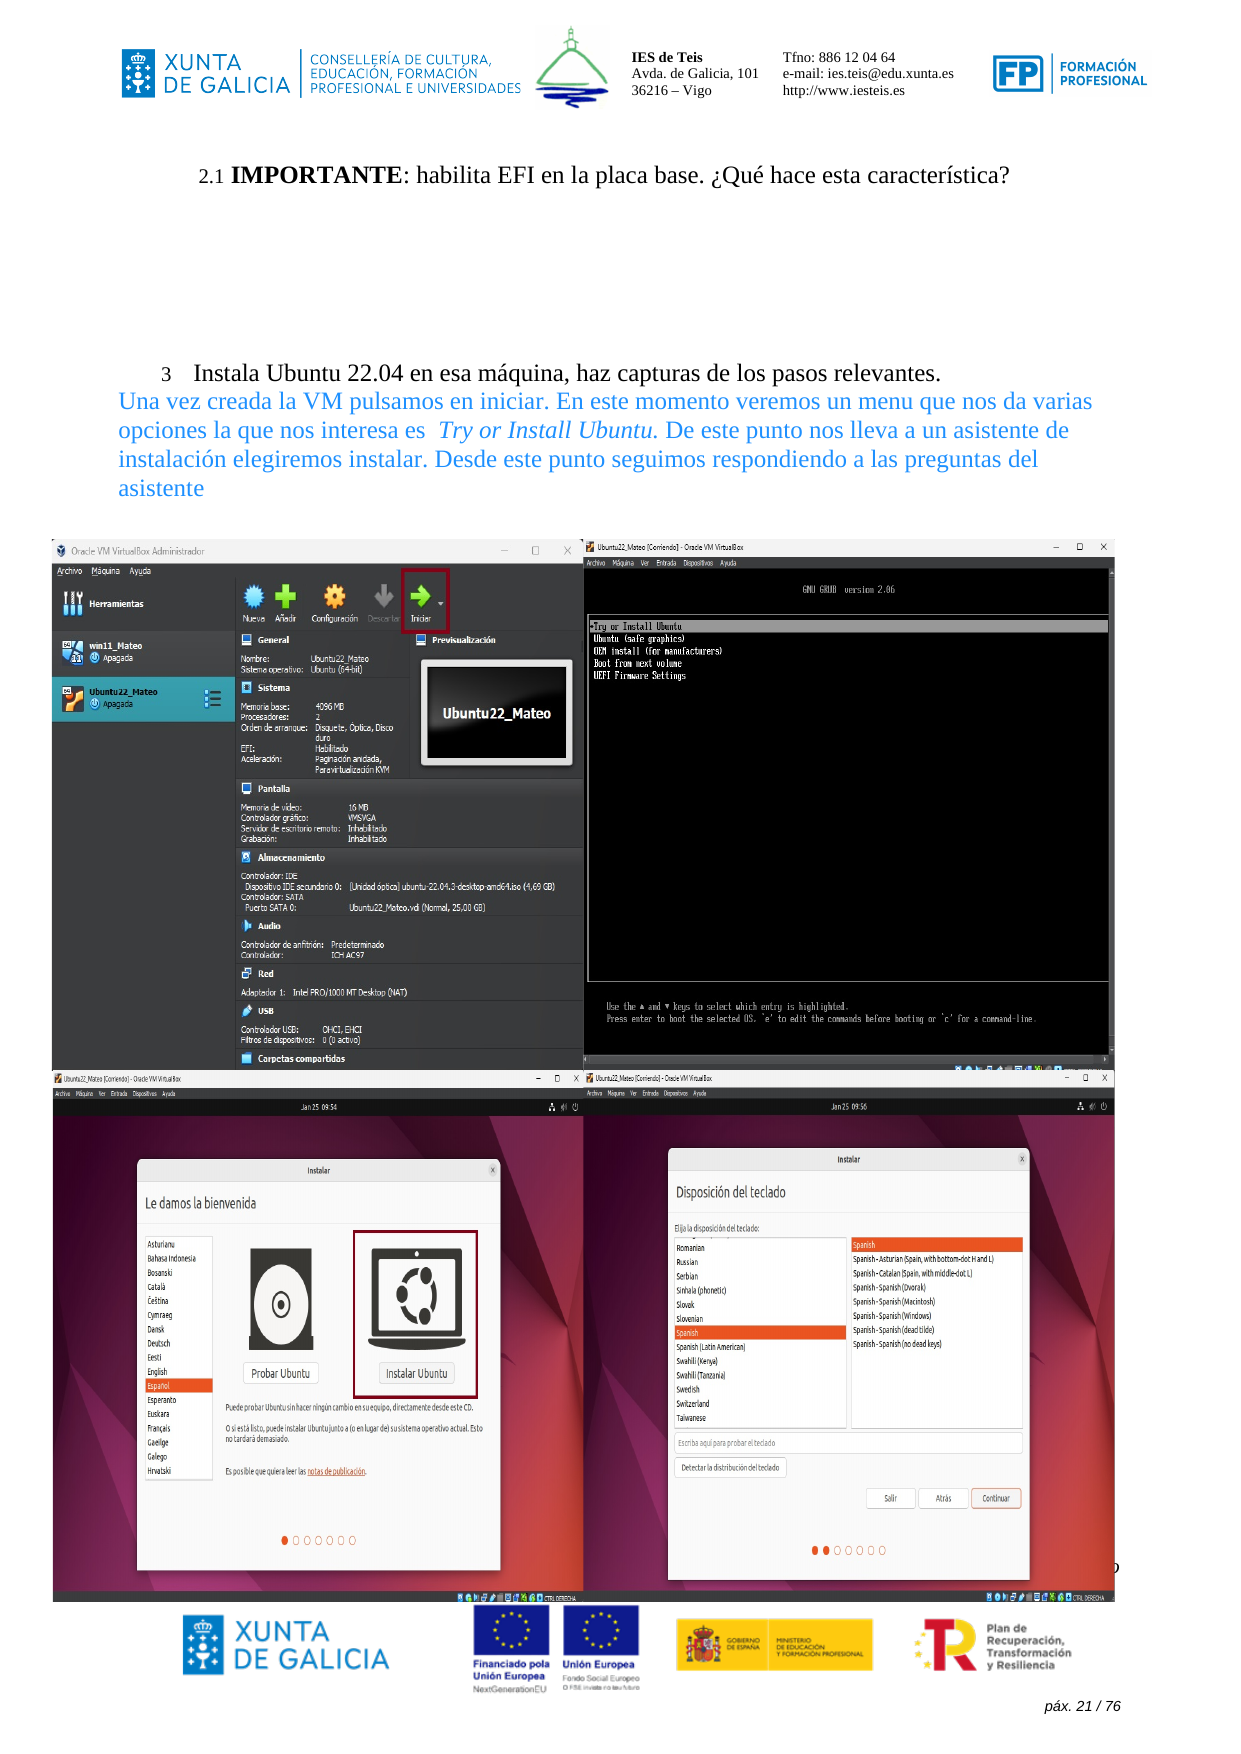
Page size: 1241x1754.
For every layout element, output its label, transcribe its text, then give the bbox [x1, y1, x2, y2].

list IMPORTANTE: habilita EFI en la placa base. ¿Qué hace esta característica? [193, 160, 1122, 189]
text Una vez creada la VM pulsamos en iniciar. En este momento veremos un menu que nos da varias opciones la que nos interesa es Try or Install Ubuntu. De este punto nos lleva a un asistente de instalación elegiremos instalar. Desde este punto seguimos respondiendo a las preguntas del asistente [118, 386, 1122, 501]
list Instala Ubuntu 22.04 en esa máquina, haz capturas de los pasos relevantes. [156, 358, 1122, 386]
picture [989, 50, 1153, 97]
picture [51, 539, 1115, 1700]
picture [121, 49, 521, 98]
picture [534, 25, 611, 110]
